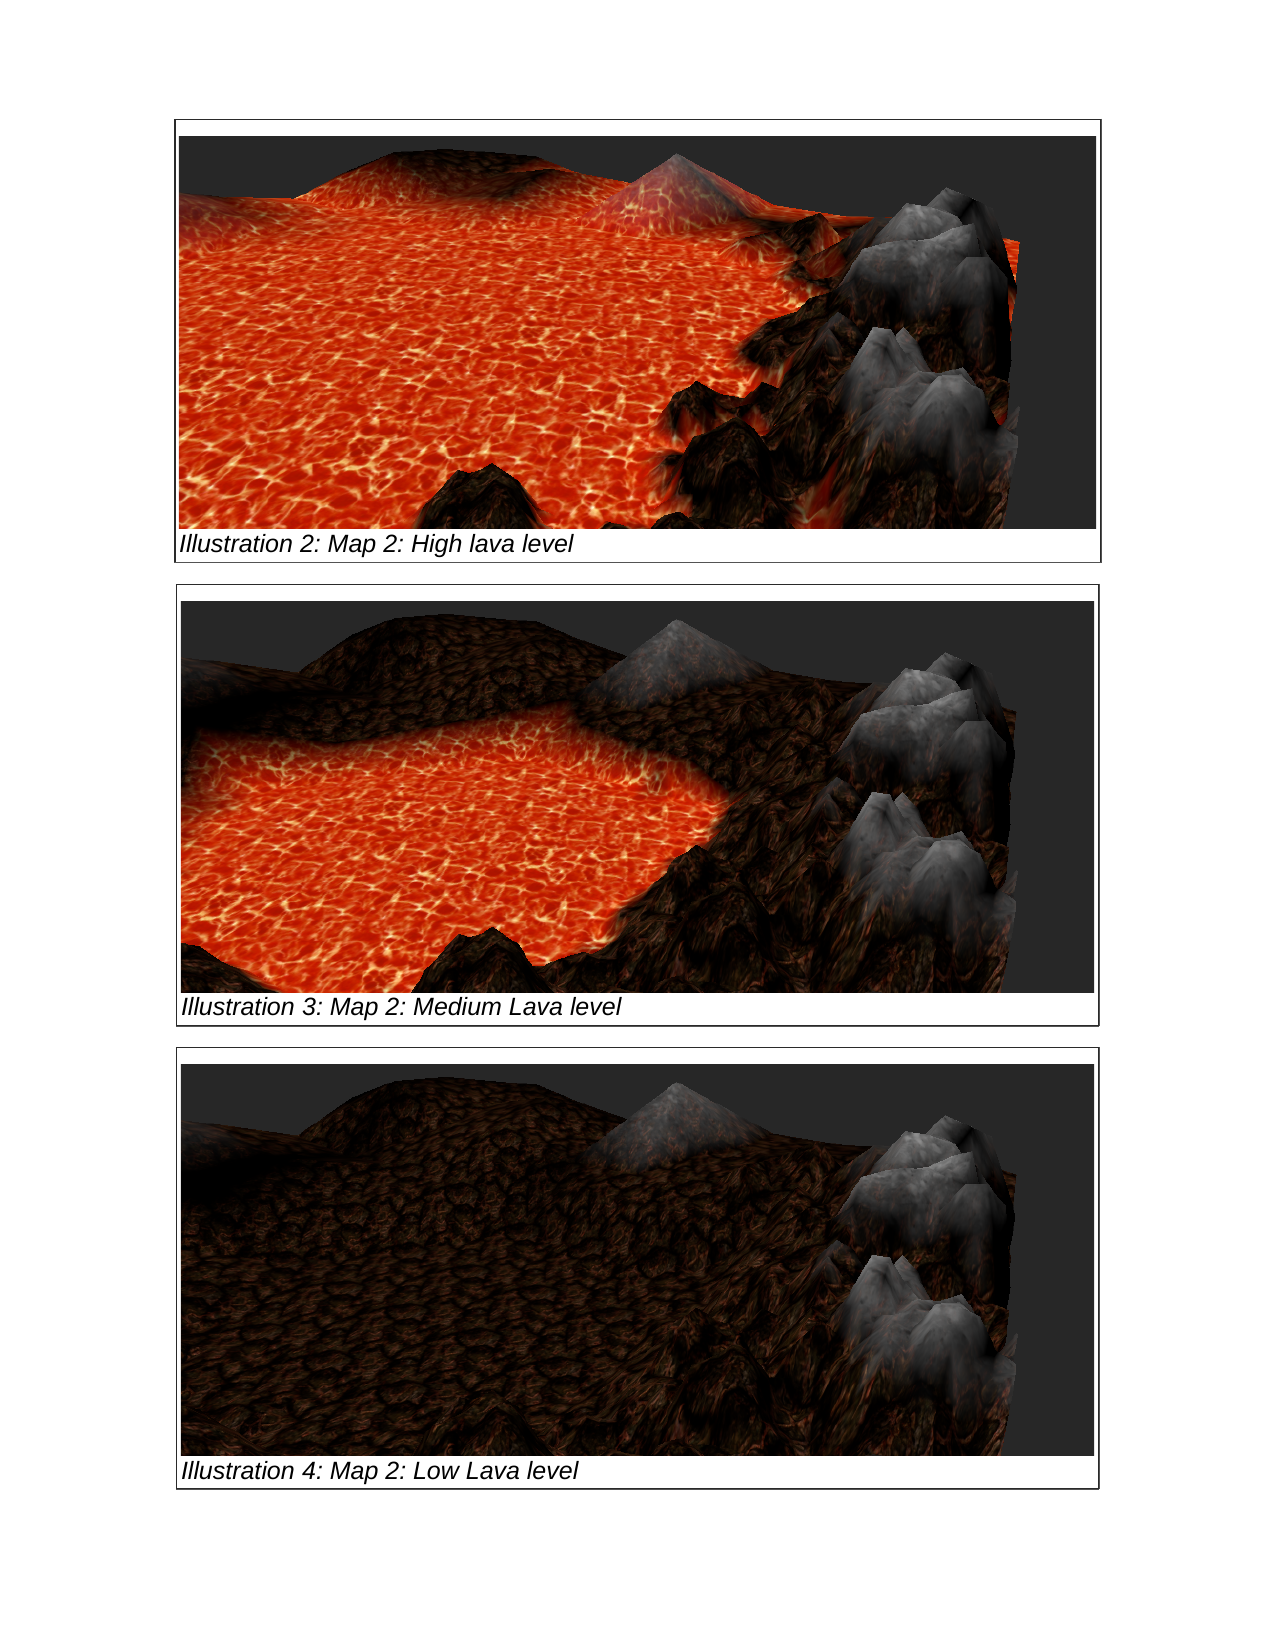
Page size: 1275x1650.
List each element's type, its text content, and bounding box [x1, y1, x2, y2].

text Illustration 4: Map 2: Low Lava level [181, 1456, 1094, 1484]
picture [180, 1064, 1095, 1456]
picture [180, 601, 1095, 993]
text Illustration 3: Map 2: Medium Lava level [181, 993, 1094, 1021]
text Illustration 2: Map 2: High lava level [179, 529, 1096, 558]
picture [178, 136, 1097, 529]
